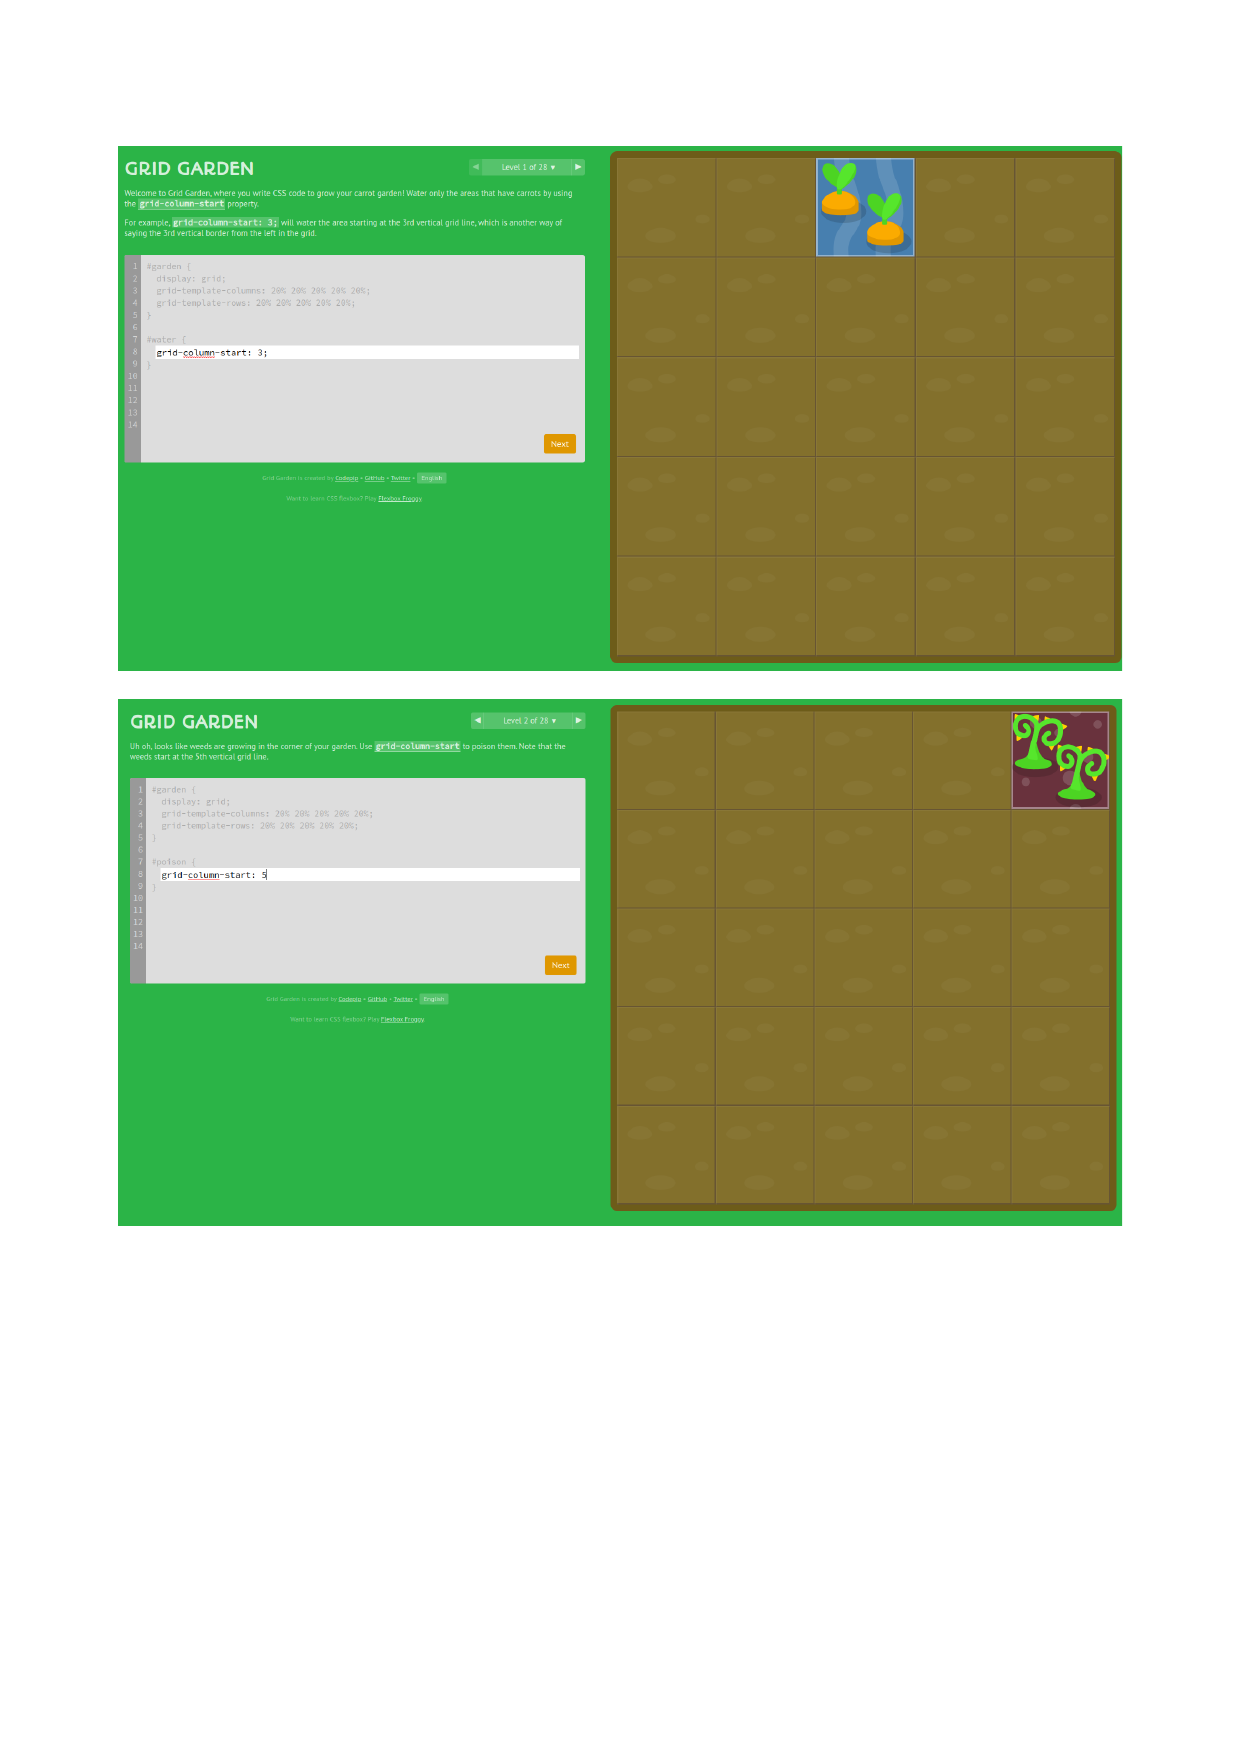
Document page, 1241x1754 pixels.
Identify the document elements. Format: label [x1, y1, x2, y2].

picture [118, 146, 1123, 671]
picture [118, 699, 1123, 1226]
